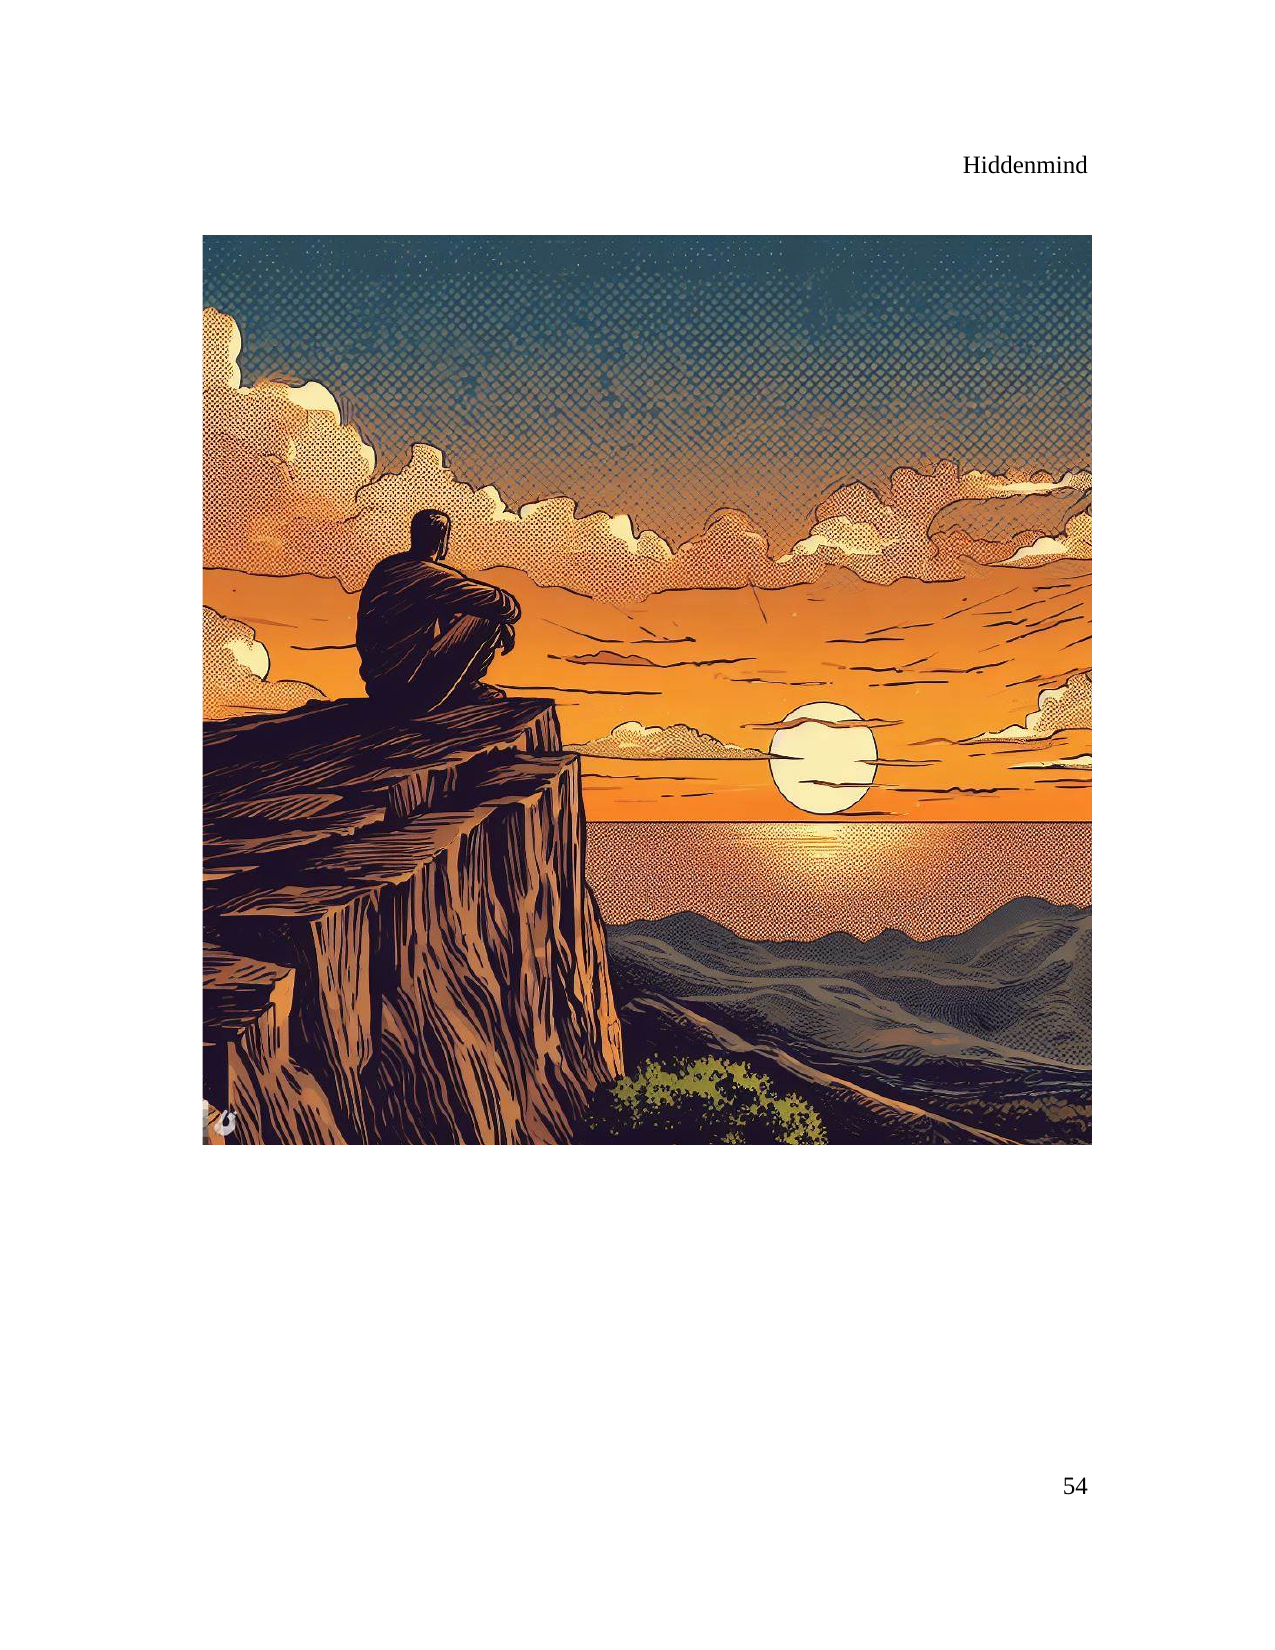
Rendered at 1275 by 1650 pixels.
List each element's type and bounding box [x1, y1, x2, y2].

picture [202, 235, 1092, 1145]
